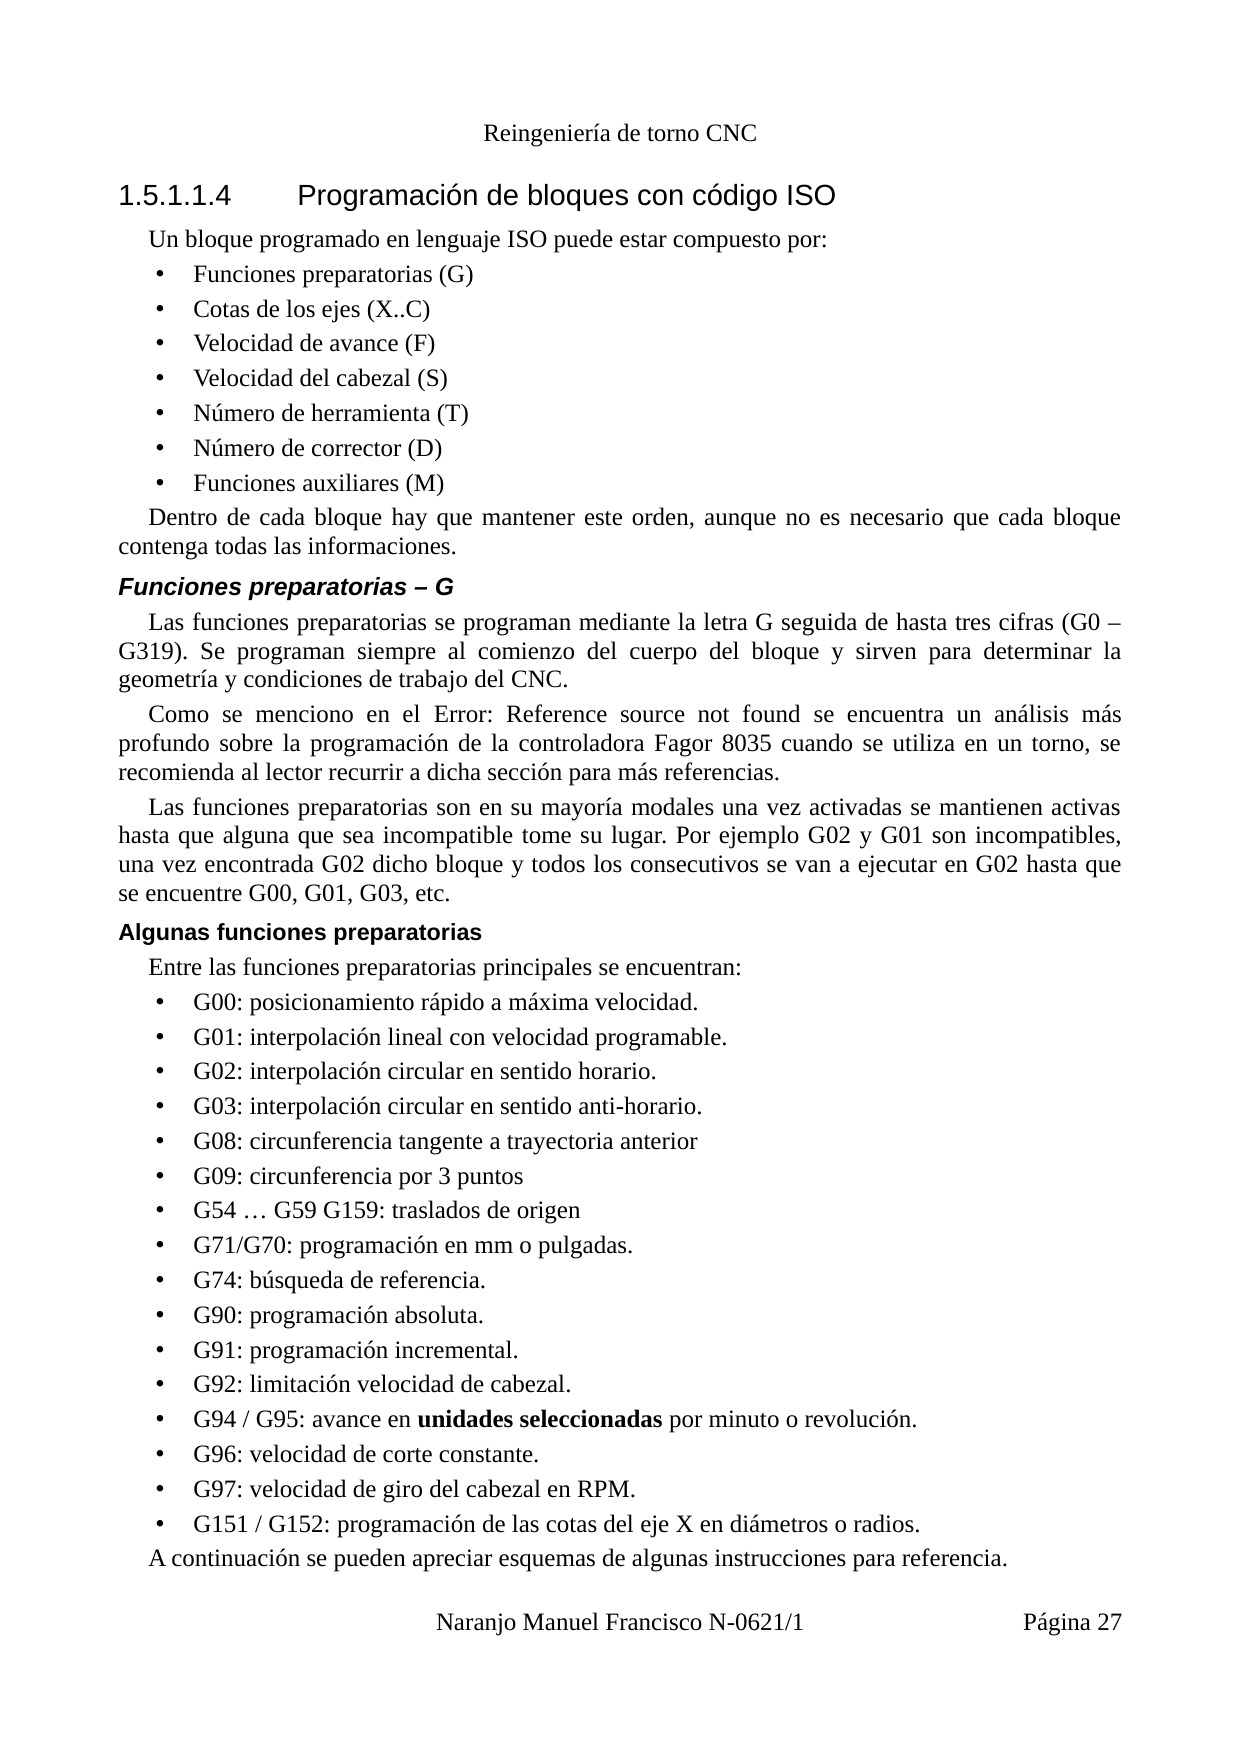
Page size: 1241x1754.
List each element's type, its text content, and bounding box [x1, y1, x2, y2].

list Funciones preparatorias (G) [156, 259, 1122, 288]
list G92: limitación velocidad de cabezal. [156, 1369, 1122, 1398]
list Número de herramienta (T) [156, 398, 1122, 427]
list G96: velocidad de corte constante. [156, 1439, 1122, 1468]
text Como se menciono en el Error: no se encontró el origen de la referencia se encuentra un análisis más profundo sobre la programación de la controladora Fagor 8035 cuando se utiliza en un torno, se recomienda al lector recurrir a dicha sección para más referencias. [118, 699, 1122, 786]
list G54 … G59 G159: traslados de origen [156, 1196, 1122, 1224]
text Un bloque programado en lenguaje ISO puede estar compuesto por: [118, 224, 1122, 253]
list G08: circunferencia tangente a trayectoria anterior [156, 1126, 1122, 1155]
list Funciones auxiliares (M) [156, 468, 1122, 496]
list G00: posicionamiento rápido a máxima velocidad. [156, 987, 1122, 1016]
text A continuación se pueden apreciar esquemas de algunas instrucciones para referencia. [118, 1543, 1122, 1572]
subtitle Programación de bloques con código ISO [118, 178, 1122, 212]
list G74: búsqueda de referencia. [156, 1265, 1122, 1294]
text Las funciones preparatorias son en su mayoría modales una vez activadas se mantienen activas hasta que alguna que sea incompatible tome su lugar. Por ejemplo G02 y G01 son incompatibles, una vez encontrada G02 dicho bloque y todos los consecutivos se van a ejecutar en G02 hasta que se encuentre G00, G01, G03, etc. [118, 792, 1122, 907]
text Las funciones preparatorias se programan mediante la letra G seguida de hasta tres cifras (G0 – G319). Se programan siempre al comienzo del cuerpo del bloque y sirven para determinar la geometría y condiciones de trabajo del CNC. [118, 607, 1122, 693]
list G09: circunferencia por 3 puntos [156, 1161, 1122, 1189]
list G02: interpolación circular en sentido horario. [156, 1056, 1122, 1085]
subtitle Algunas funciones preparatorias [118, 919, 1122, 946]
list G97: velocidad de giro del cabezal en RPM. [156, 1474, 1122, 1503]
list G01: interpolación lineal con velocidad programable. [156, 1022, 1122, 1050]
list Cotas de los ejes (X..C) [156, 294, 1122, 322]
subtitle Funciones preparatorias – G [118, 572, 1122, 601]
list Velocidad de avance (F) [156, 328, 1122, 357]
list G03: interpolación circular en sentido anti-horario. [156, 1091, 1122, 1120]
text Dentro de cada bloque hay que mantener este orden, aunque no es necesario que cada bloque contenga todas las informaciones. [118, 502, 1122, 560]
list Velocidad del cabezal (S) [156, 363, 1122, 392]
list Número de corrector (D) [156, 433, 1122, 462]
list G94 / G95: avance en unidades seleccionadas por minuto o revolución. [156, 1404, 1122, 1433]
text Entre las funciones preparatorias principales se encuentran: [118, 952, 1122, 981]
list G151 / G152: programación de las cotas del eje X en diámetros o radios. [156, 1509, 1122, 1537]
list G91: programación incremental. [156, 1335, 1122, 1363]
list G71/G70: programación en mm o pulgadas. [156, 1230, 1122, 1259]
list G90: programación absoluta. [156, 1300, 1122, 1329]
